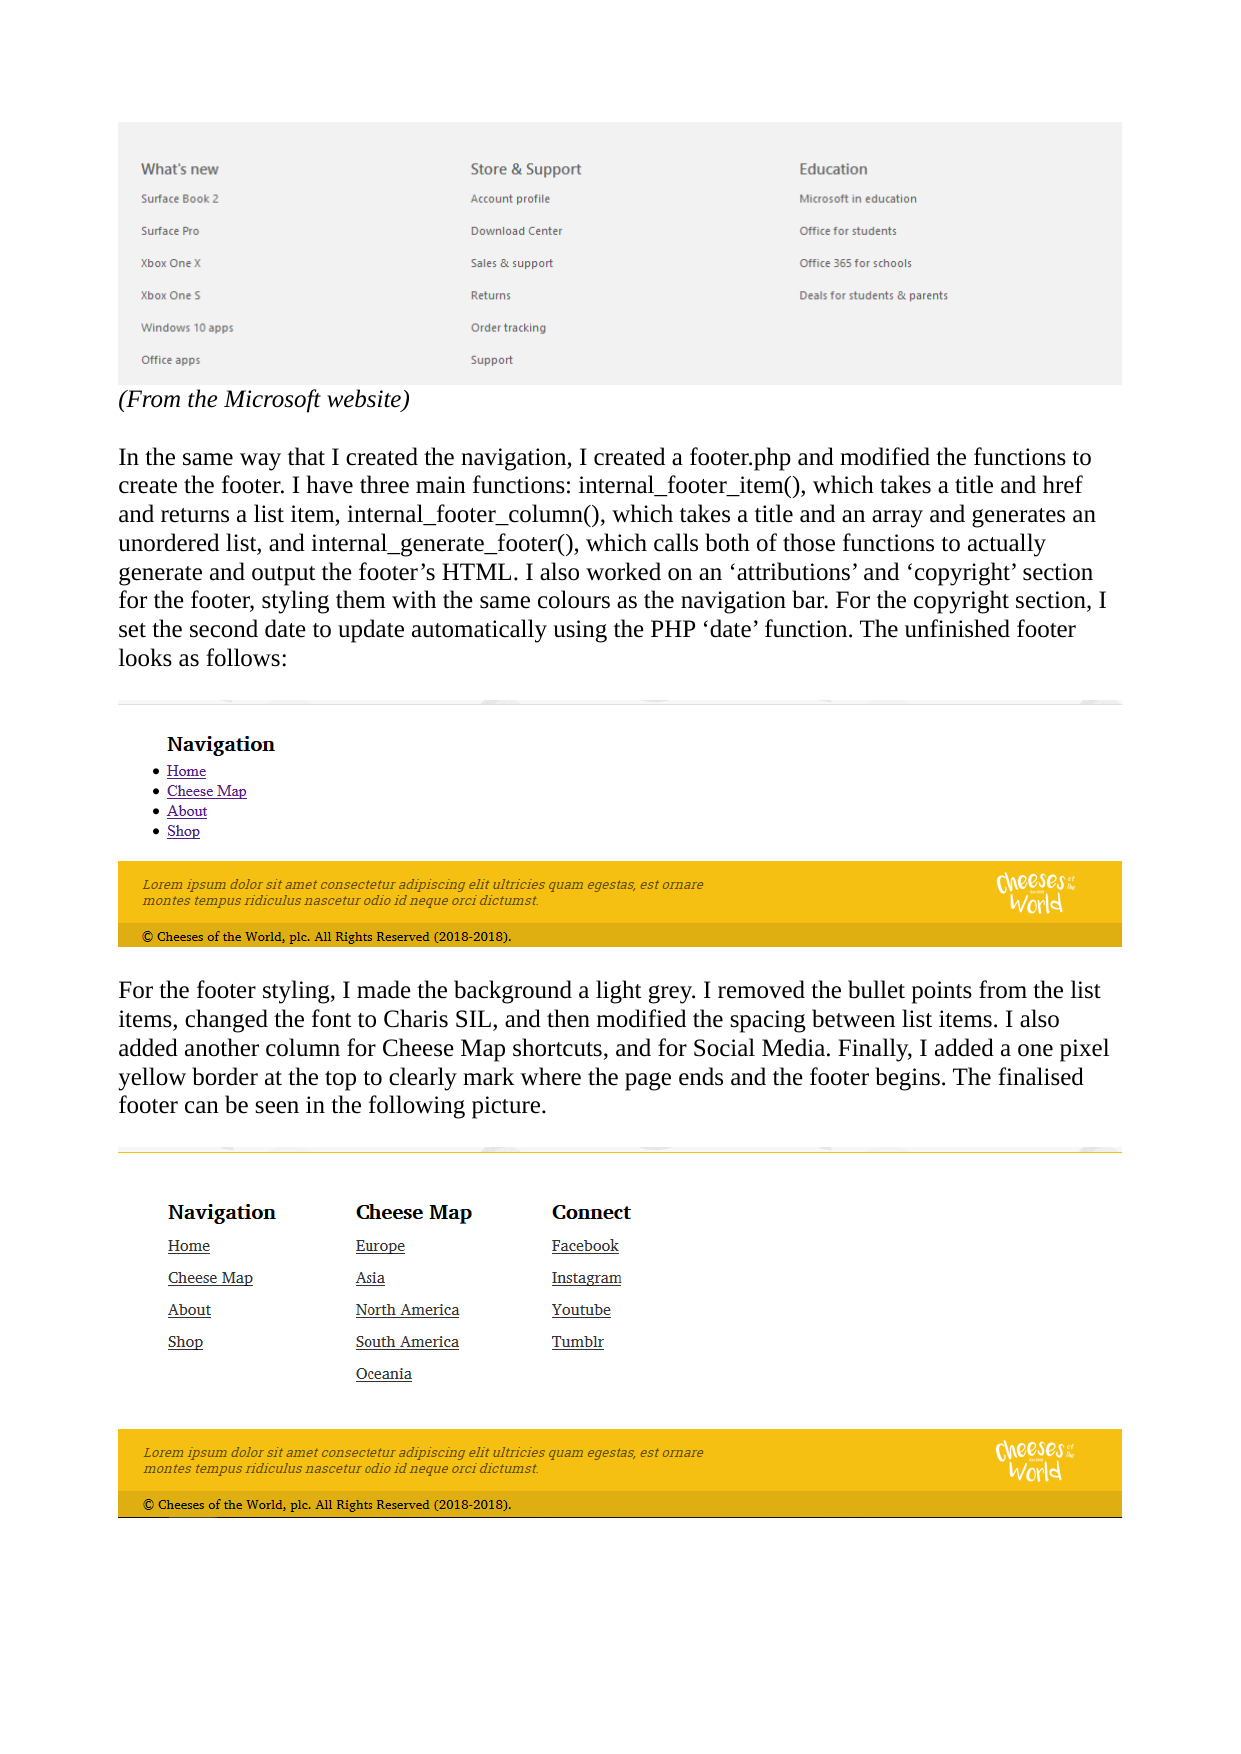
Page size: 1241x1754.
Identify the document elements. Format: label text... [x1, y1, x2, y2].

text For the footer styling, I made the background a light grey. I removed the bullet points from the list items, changed the font to Charis SIL, and then modified the spacing between list items. I also added another column for Cheese Map shortcuts, and for Social Media. Finally, I added a one pixel yellow border at the top to clearly mark where the page ends and the footer begins. The finalised footer can be seen in the following picture. [118, 975, 1122, 1119]
picture [118, 118, 1123, 385]
text In the same way that I created the navigation, I created a footer.php and modified the functions to create the footer. I have three main functions: internal_footer_item(), which takes a title and href and returns a list item, internal_footer_column(), which takes a title and an array and generates an unordered list, and internal_generate_footer(), which calls both of those functions to actually generate and output the footer’s HTML. I also worked on an ‘attributions’ and ‘copyright’ section for the footer, styling them with the same colours as the navigation bar. For the copyright section, I set the second date to update automatically using the PHP ‘date’ function. The unfinished footer looks as follows: [118, 442, 1122, 672]
picture [118, 1147, 1123, 1518]
picture [118, 700, 1123, 947]
text (From the Microsoft website) [118, 385, 1122, 413]
